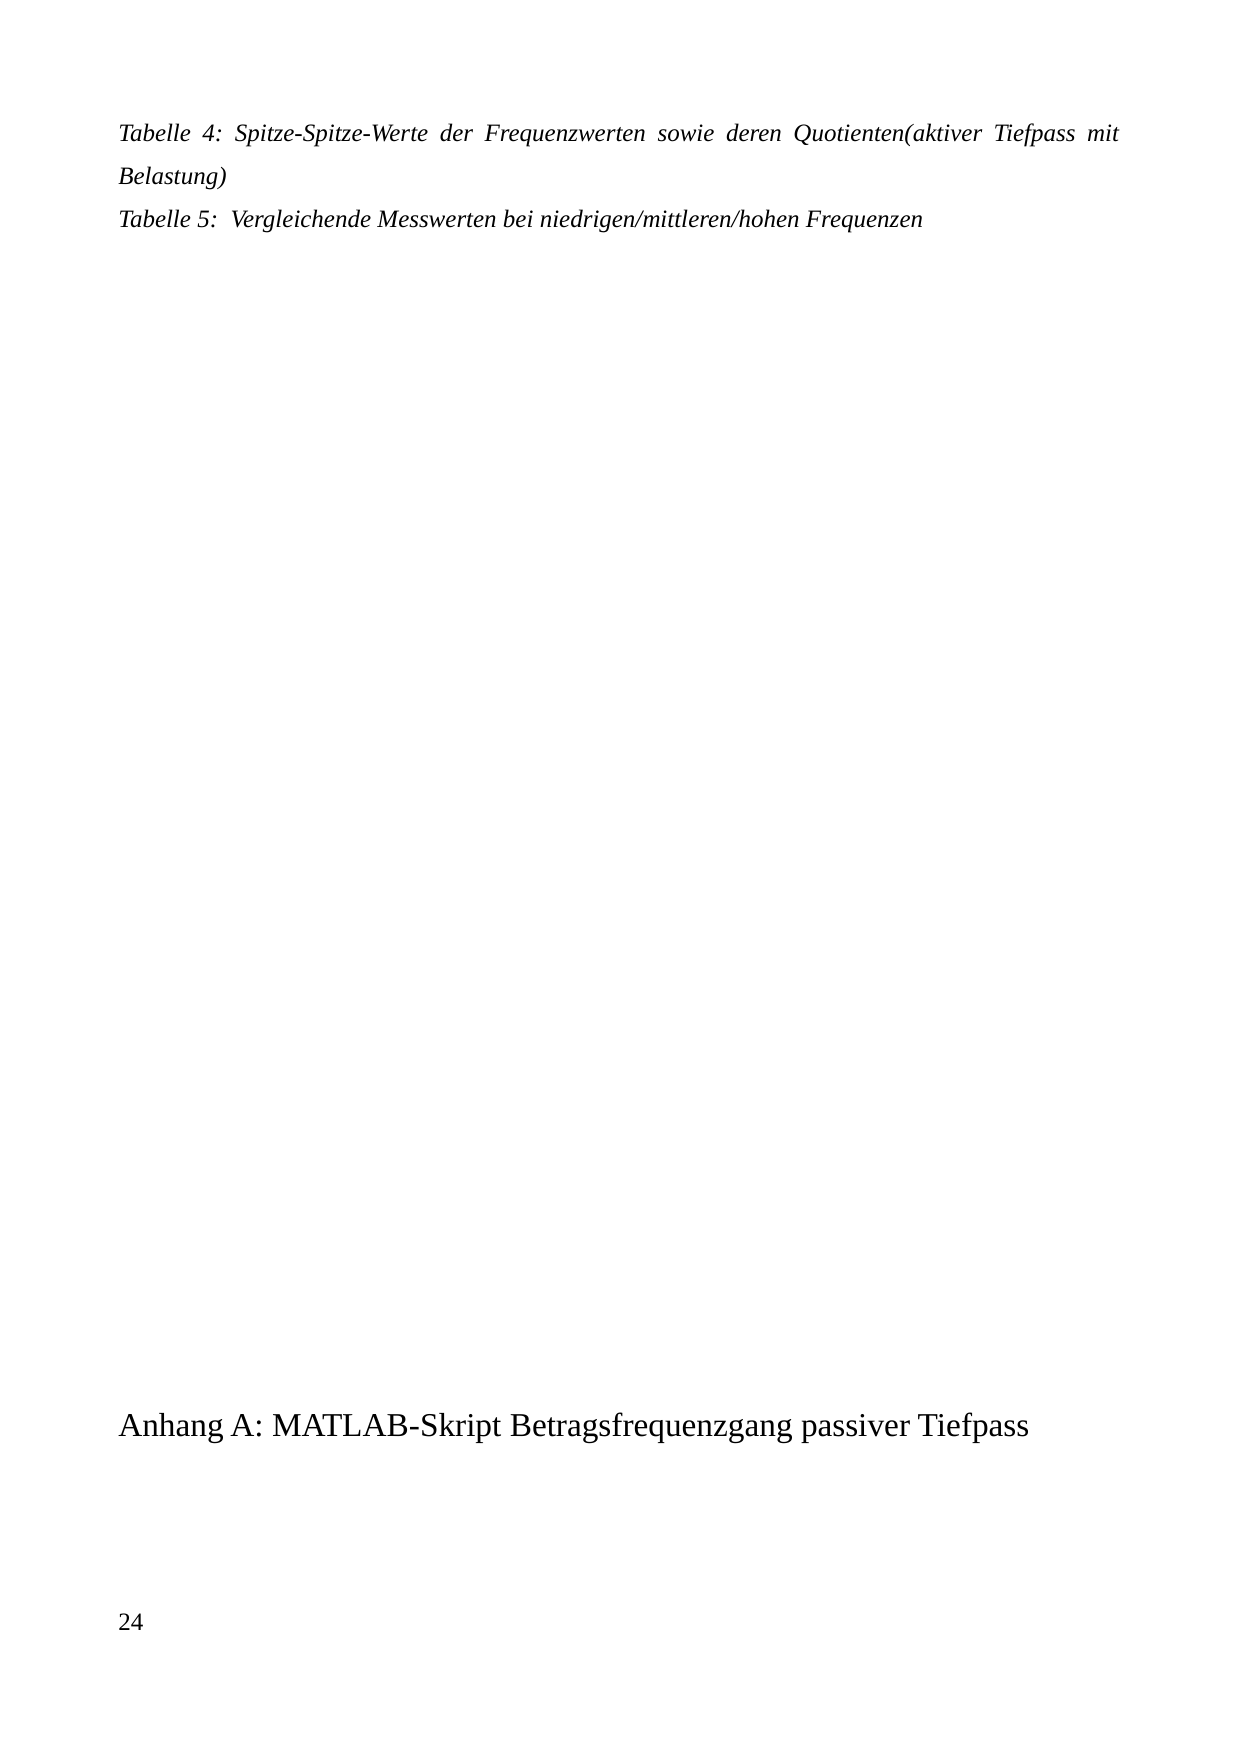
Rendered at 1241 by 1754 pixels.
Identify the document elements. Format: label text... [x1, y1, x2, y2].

text Anhang A: MATLAB-Skript Betragsfrequenzgang passiver Tiefpass [118, 1405, 1122, 1443]
text Tabelle 5: Vergleichende Messwerten bei niedrigen/mittleren/hohen Frequenzen [118, 204, 1122, 233]
text Tabelle 4: Spitze-Spitze-Werte der Frequenzwerten sowie deren Quotienten(aktiver Tiefpass mit Belastung) [118, 118, 1122, 190]
